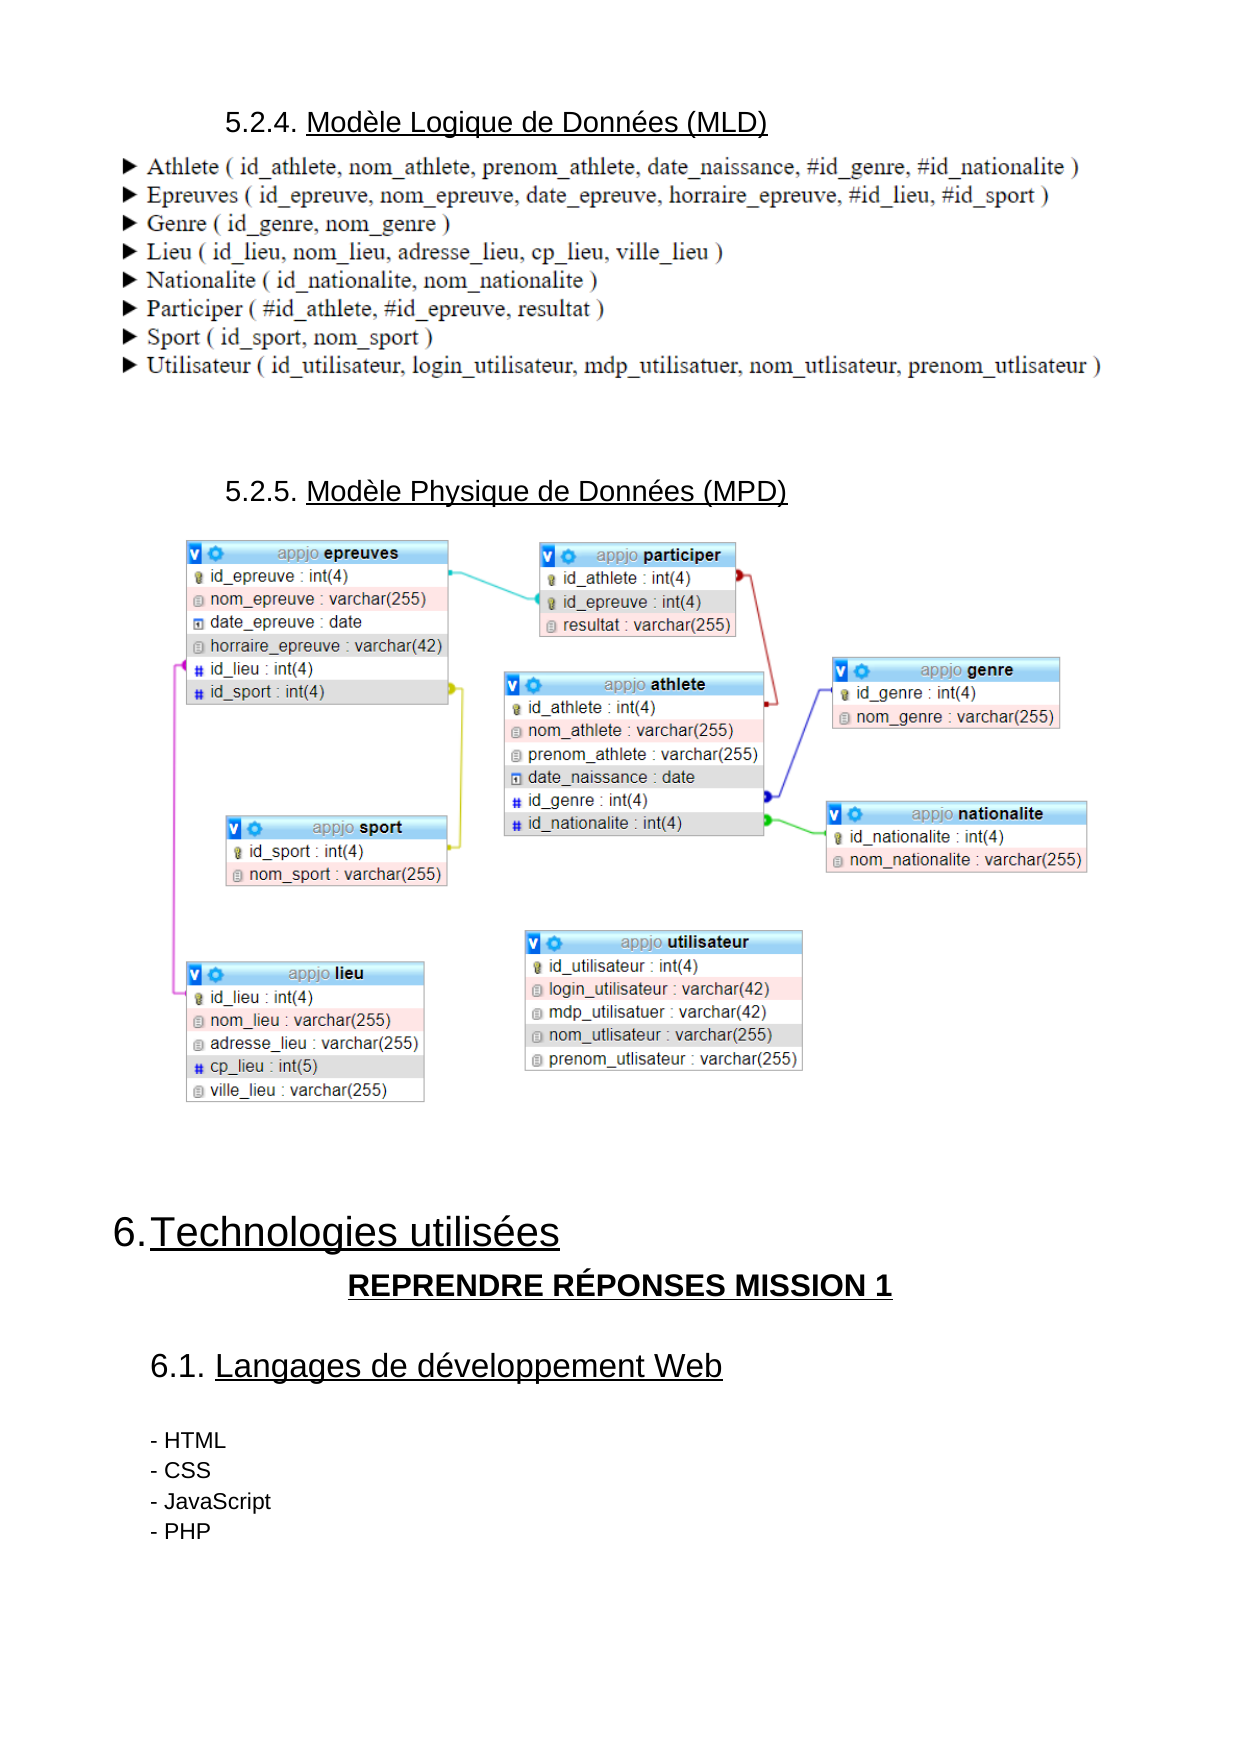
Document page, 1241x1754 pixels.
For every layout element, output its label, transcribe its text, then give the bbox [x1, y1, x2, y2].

text - HTML [150, 1427, 1165, 1454]
picture [112, 147, 1128, 399]
text - JavaScript [150, 1488, 1165, 1514]
subtitle Technologies utilisées [112, 1207, 1165, 1255]
text - PHP [150, 1518, 1165, 1544]
subtitle 5.2.5. Modèle Physique de Données (MPD) [150, 474, 1165, 508]
text REPRENDRE RÉPONSES MISSION 1 [75, 1267, 1165, 1303]
picture [112, 516, 1128, 1123]
subtitle 5.2.4. Modèle Logique de Données (MLD) [150, 105, 1165, 139]
text - CSS [150, 1457, 1165, 1484]
subtitle 6.1. Langages de développement Web [150, 1346, 1165, 1384]
